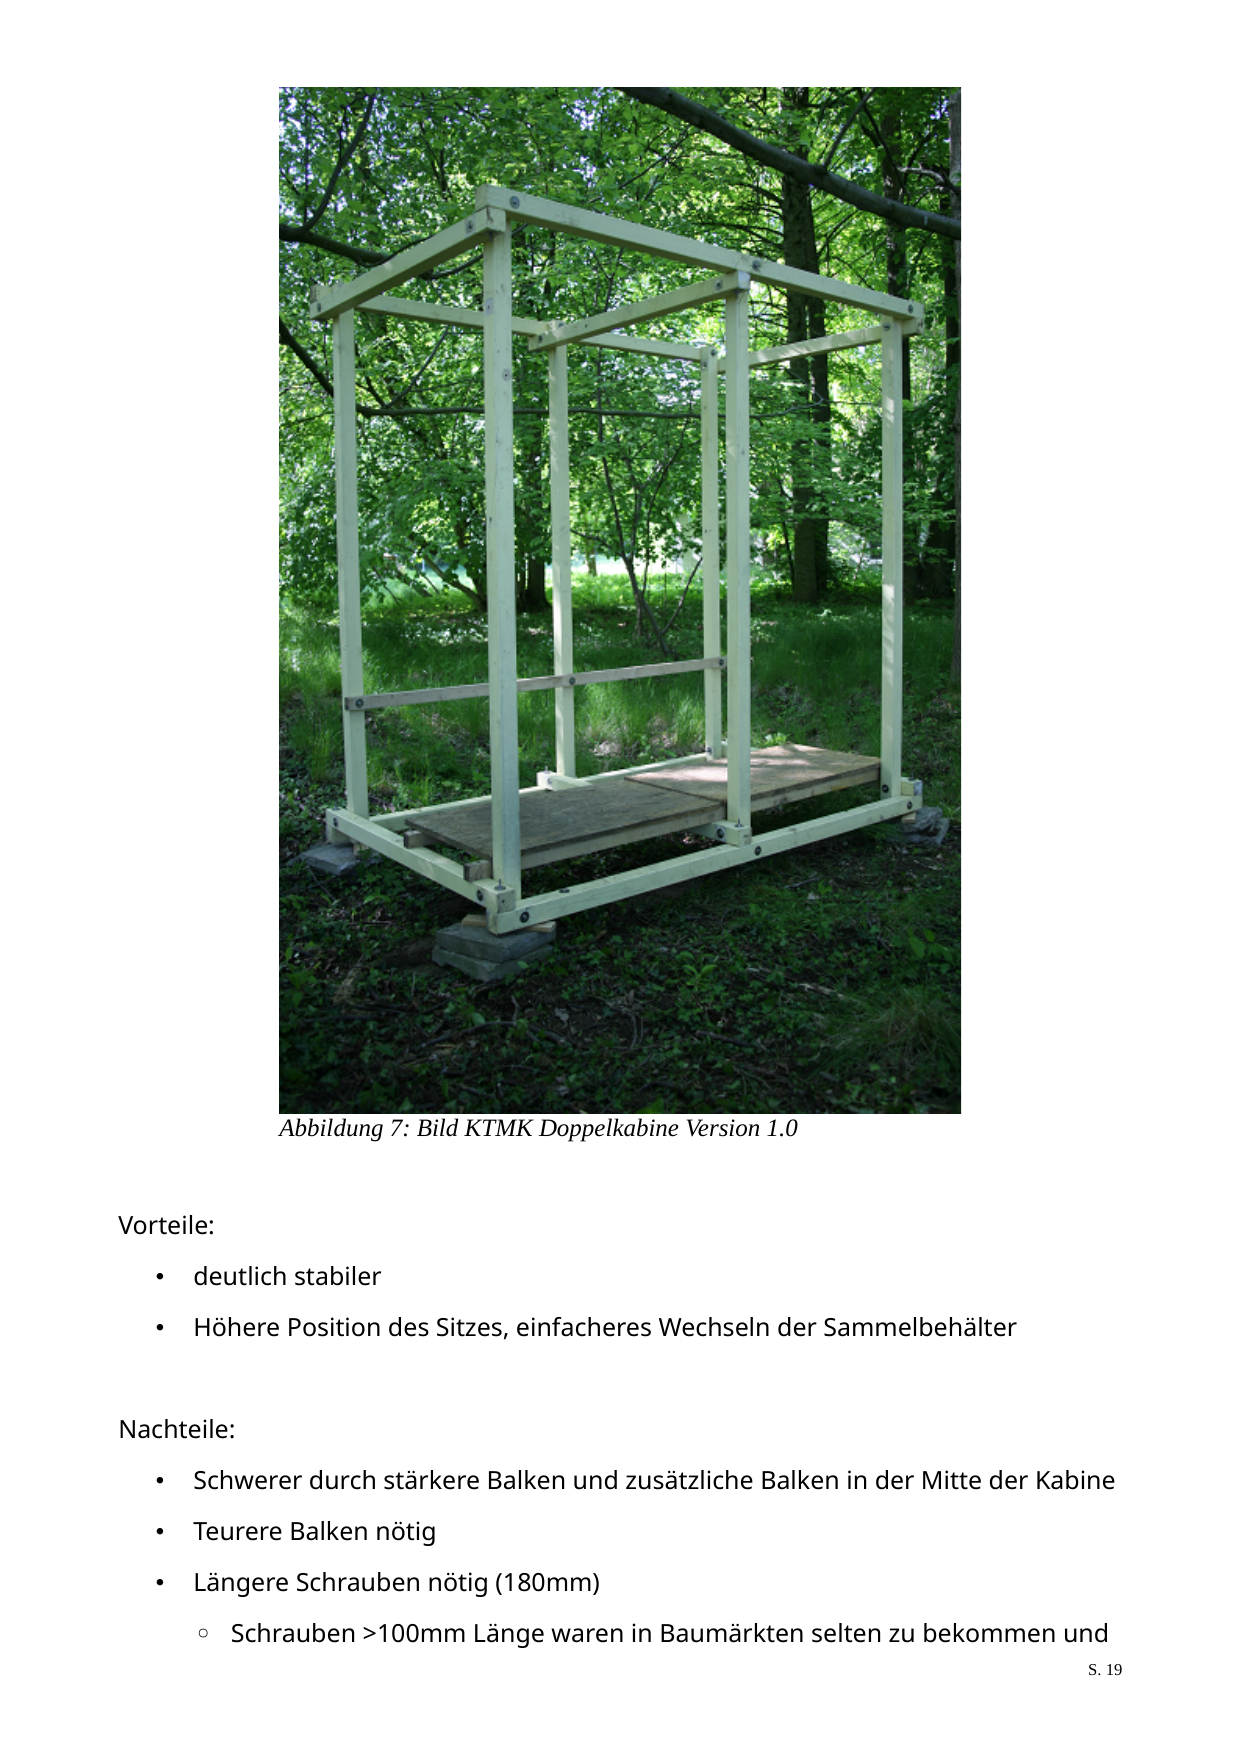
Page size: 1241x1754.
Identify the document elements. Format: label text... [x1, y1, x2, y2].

list Höhere Position des Sitzes, einfacheres Wechseln der Sammelbehälter [156, 1309, 1122, 1343]
picture [279, 87, 962, 1114]
list Längere Schrauben nötig (180mm) [156, 1564, 1122, 1599]
list Teurere Balken nötig [156, 1513, 1122, 1548]
text Abbildung 7: Bild KTMK Doppelkabine Version 1.0 [279, 1114, 961, 1142]
text Nachteile: [118, 1411, 1122, 1446]
list Schwerer durch stärkere Balken und zusätzliche Balken in der Mitte der Kabine [156, 1462, 1122, 1497]
text Vorteile: [118, 1207, 1122, 1241]
list Schrauben >100mm Länge waren in Baumärkten selten zu bekommen und [193, 1616, 1122, 1650]
list deutlich stabiler [156, 1258, 1122, 1292]
